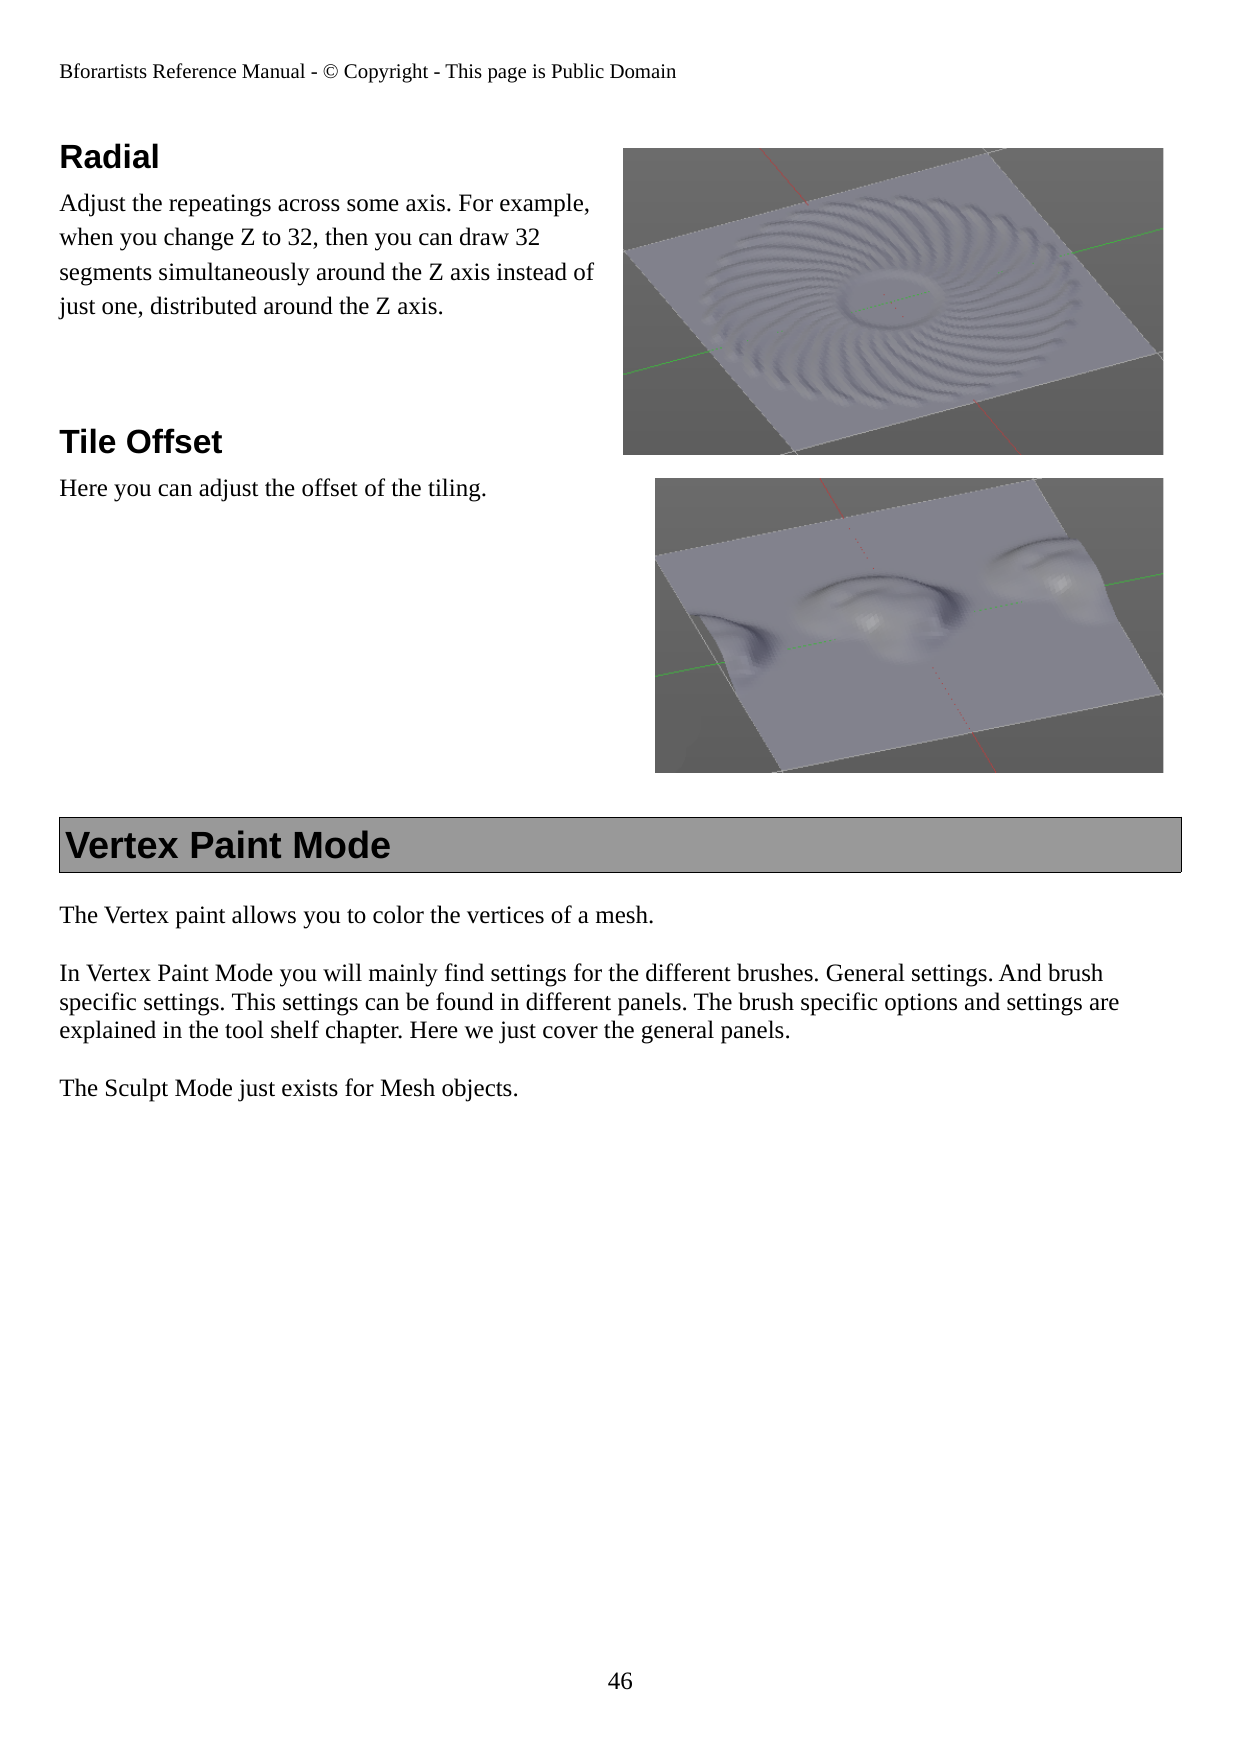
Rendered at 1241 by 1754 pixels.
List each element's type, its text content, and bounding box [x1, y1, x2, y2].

text Adjust the repeatings across some axis. For example, when you change Z to 32, then you can draw 32 segments simultaneously around the Z axis instead of just one, distributed around the Z axis. [59, 188, 623, 320]
text In Vertex Paint Mode you will mainly find settings for the different brushes. General settings. And brush specific settings. This settings can be found in different panels. The brush specific options and settings are explained in the tool shelf chapter. Here we just cover the general panels. [59, 958, 1181, 1044]
subtitle Tile Offset [59, 422, 1181, 461]
picture [655, 478, 1164, 773]
table_header Vertex Paint Mode [60, 818, 1181, 872]
text The Sculpt Mode just exists for Mesh objects. [59, 1073, 1181, 1102]
text Here you can adjust the offset of the tiling. [59, 473, 1181, 502]
text The Vertex paint allows you to color the vertices of a mesh. [59, 901, 1181, 929]
picture [623, 148, 1164, 455]
subtitle Radial [59, 137, 1181, 175]
